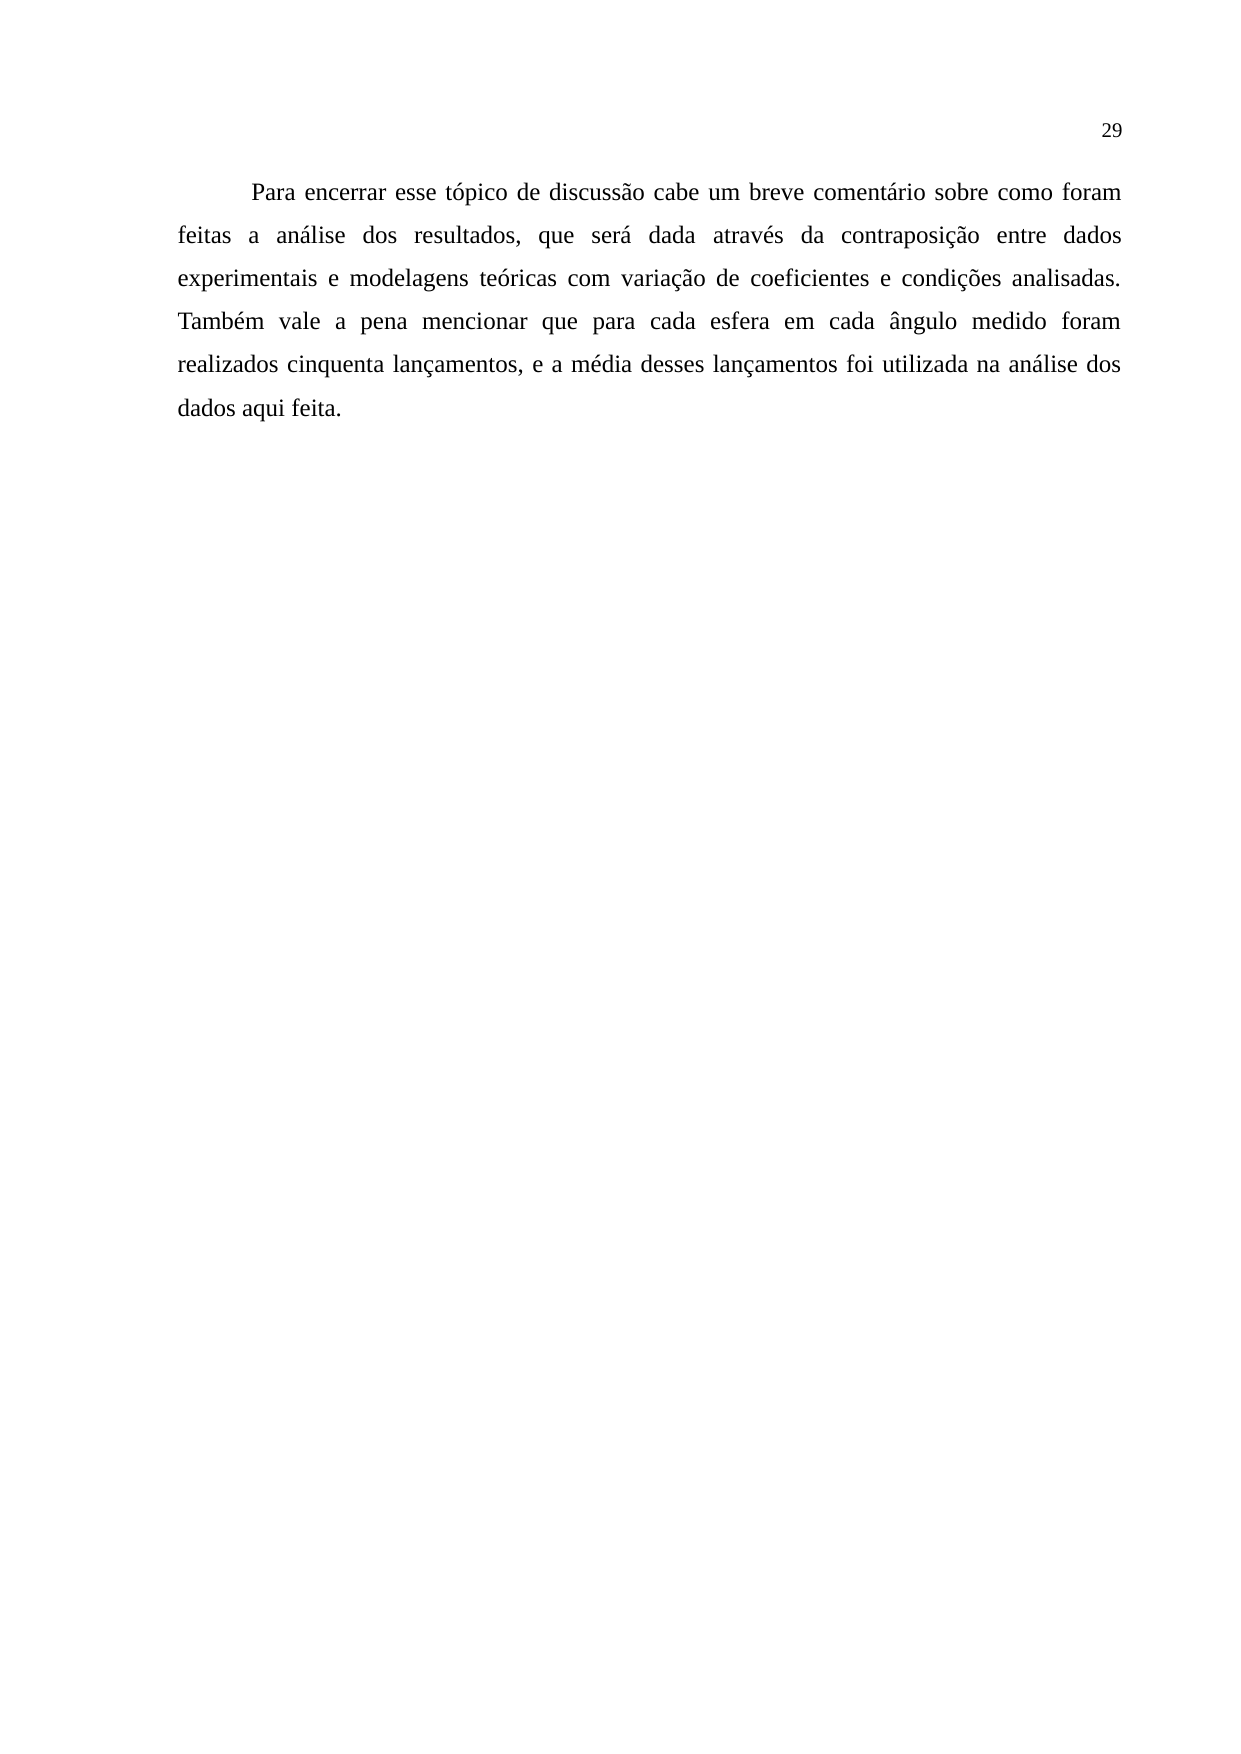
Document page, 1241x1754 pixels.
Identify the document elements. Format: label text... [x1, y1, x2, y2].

text Para encerrar esse tópico de discussão cabe um breve comentário sobre como foram feitas a análise dos resultados, que será dada através da contraposição entre dados experimentais e modelagens teóricas com variação de coeficientes e condições analisadas. Também vale a pena mencionar que para cada esfera em cada ângulo medido foram realizados cinquenta lançamentos, e a média desses lançamentos foi utilizada na análise dos dados aqui feita. [177, 177, 1122, 421]
